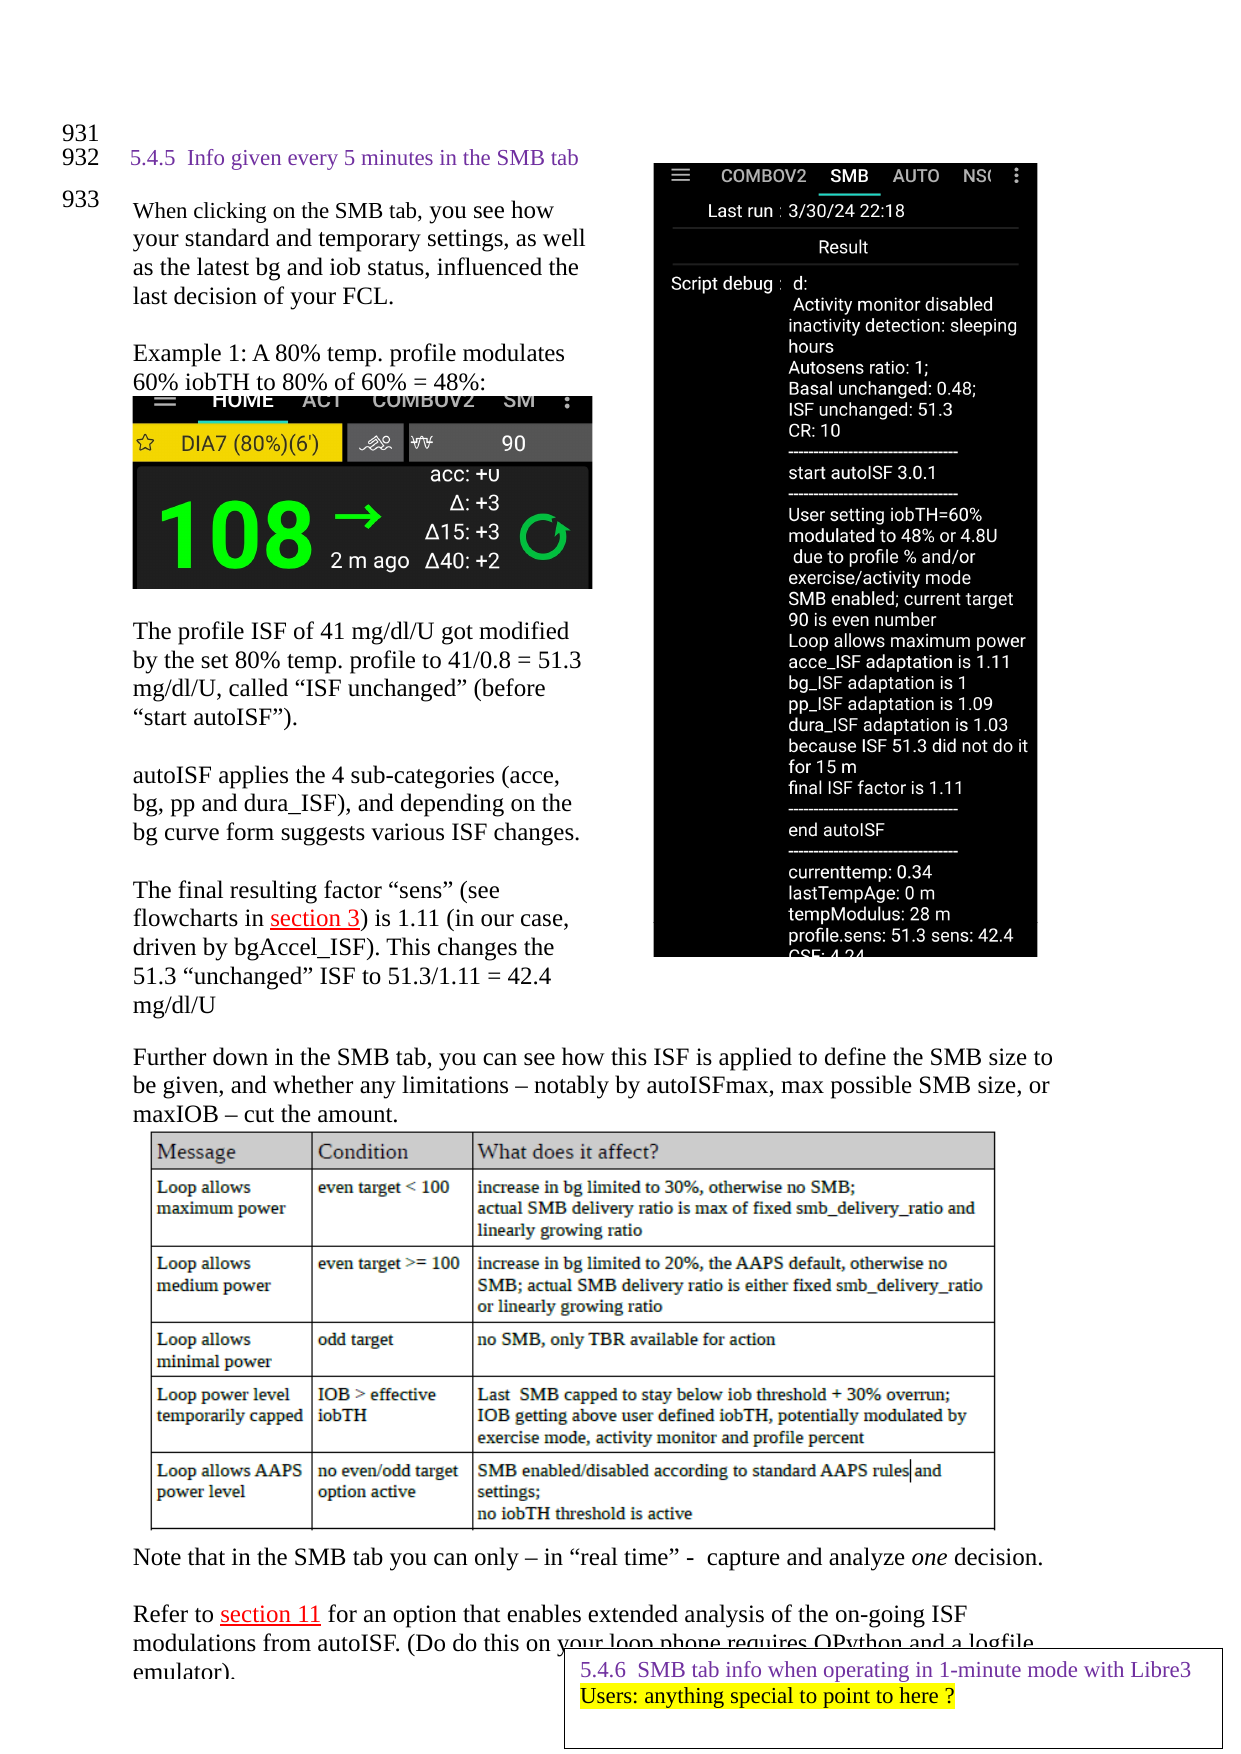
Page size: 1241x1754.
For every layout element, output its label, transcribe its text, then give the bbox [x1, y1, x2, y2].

text autoISF applies the 4 sub-categories (acce, bg, pp and dura_ISF), and depending on the bg curve form suggests various ISF changes. [133, 760, 593, 846]
text The profile ISF of 41 mg/dl/U got modified by the set 80% temp. profile to 41/0.8 = 51.3 mg/dl/U, called “ISF unchanged” (before “start autoISF”). [133, 616, 593, 731]
text 5.4.6 SMB tab info when operating in 1-minute mode with Libre3 [580, 1656, 1207, 1682]
text Further down in the SMB tab, you can see how this ISF is applied to define the SMB size to be given, and whether any limitations – notably by autoISFmax, max possible SMB size, or maxIOB – cut the amount. [133, 1042, 1056, 1128]
text The final resulting factor “sens” (see flowcharts in section 3) is 1.11 (in our case, driven by bgAccel_ISF). This changes the 51.3 “unchanged” ISF to 51.3/1.11 = 42.4 mg/dl/U [133, 875, 593, 1018]
text When clicking on the SMB tab, you see how your standard and temporary settings, as well as the latest bg and iob status, influenced the last decision of your FCL. [133, 195, 593, 310]
text 5.4.5 Info given every 5 minutes in the SMB tab [118, 144, 1122, 977]
text Example 1: A 80% temp. profile modulates 60% iobTH to 80% of 60% = 48%: [133, 338, 593, 396]
text Refer to section 11 for an option that enables extended analysis of the on-going ISF modulations from autoISF. (Do do this on your loop phone requires QPython and a logfile emulator). [133, 1599, 1056, 1678]
text Users: anything special to point to here ? [580, 1682, 1207, 1709]
text Note that in the SMB tab you can only – in “real time” - capture and analyze one decision. [133, 1542, 1056, 1570]
